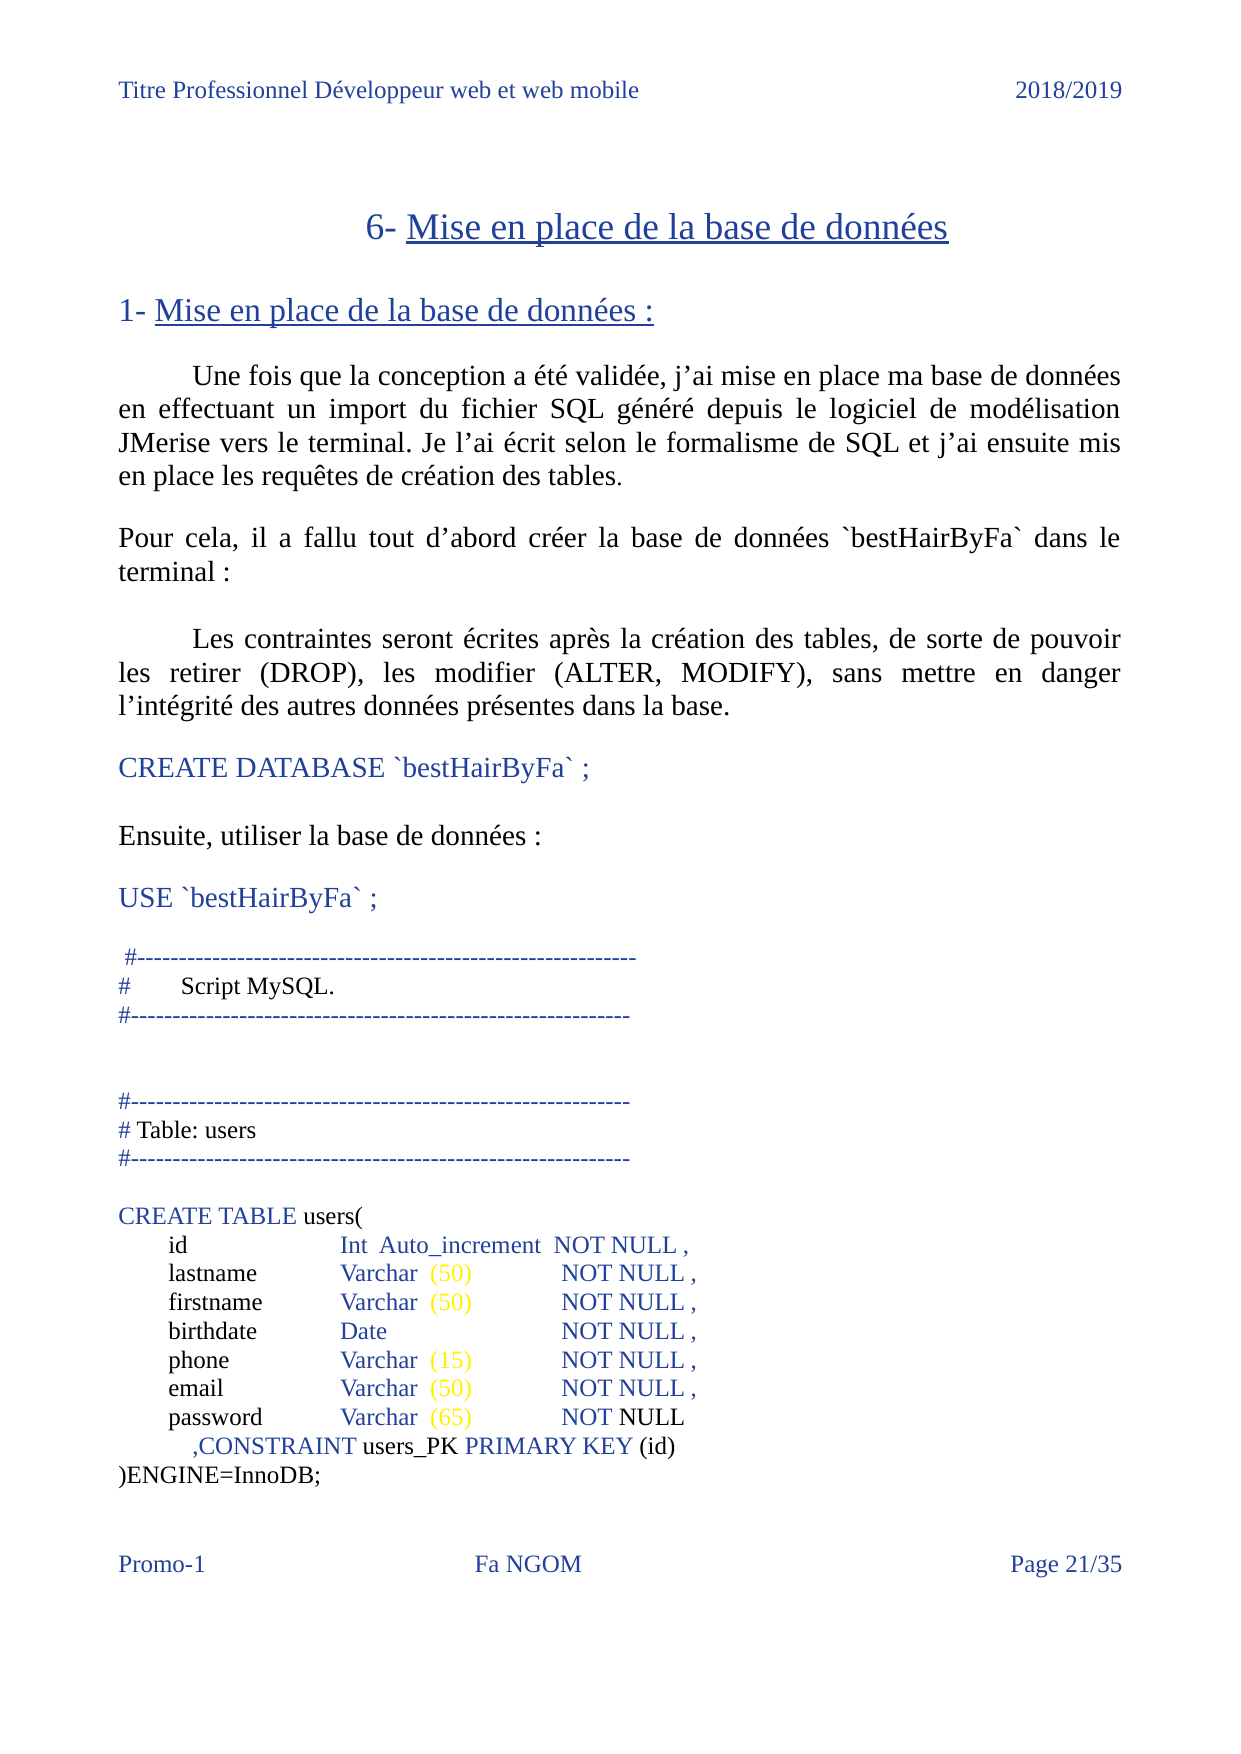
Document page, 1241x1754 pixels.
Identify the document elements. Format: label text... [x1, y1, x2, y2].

text #------------------------------------------------------------ [118, 1143, 1122, 1172]
text password Varchar (65) NOT NULL [118, 1402, 1122, 1431]
text Les contraintes seront écrites après la création des tables, de sorte de pouvoir les retirer (DROP), les modifier (ALTER, MODIFY), sans mettre en danger l’intégrité des autres données présentes dans la base. [118, 621, 1122, 722]
text firstname Varchar (50) NOT NULL , [118, 1287, 1122, 1316]
text 6- Mise en place de la base de données [118, 204, 1122, 247]
text 1- Mise en place de la base de données : [118, 291, 1122, 329]
text # Script MySQL. [118, 971, 1122, 1000]
text CREATE DATABASE `bestHairByFa` ; [118, 751, 1122, 784]
text lastname Varchar (50) NOT NULL , [118, 1258, 1122, 1287]
text #------------------------------------------------------------ [118, 942, 1122, 971]
text Une fois que la conception a été validée, j’ai mise en place ma base de données en effectuant un import du fichier SQL généré depuis le logiciel de modélisation JMerise vers le terminal. Je l’ai écrit selon le formalisme de SQL et j’ai ensuite mis en place les requêtes de création des tables. [118, 358, 1122, 492]
text id Int Auto_increment NOT NULL , [118, 1230, 1122, 1258]
text # Table: users [118, 1115, 1122, 1143]
text USE `bestHairByFa` ; [118, 880, 1122, 913]
text phone Varchar (15) NOT NULL , [118, 1345, 1122, 1373]
text #------------------------------------------------------------ [118, 1000, 1122, 1028]
text Ensuite, utiliser la base de données : [118, 818, 1122, 851]
text Pour cela, il a fallu tout d’abord créer la base de données `bestHairByFa` dans le terminal : [118, 521, 1122, 588]
text birthdate Date NOT NULL , [118, 1316, 1122, 1345]
text CREATE TABLE users( [118, 1201, 1122, 1230]
text #------------------------------------------------------------ [118, 1086, 1122, 1115]
text email Varchar (50) NOT NULL , [118, 1373, 1122, 1402]
text )ENGINE=InnoDB; [118, 1460, 1122, 1488]
text ,CONSTRAINT users_PK PRIMARY KEY (id) [118, 1431, 1122, 1460]
